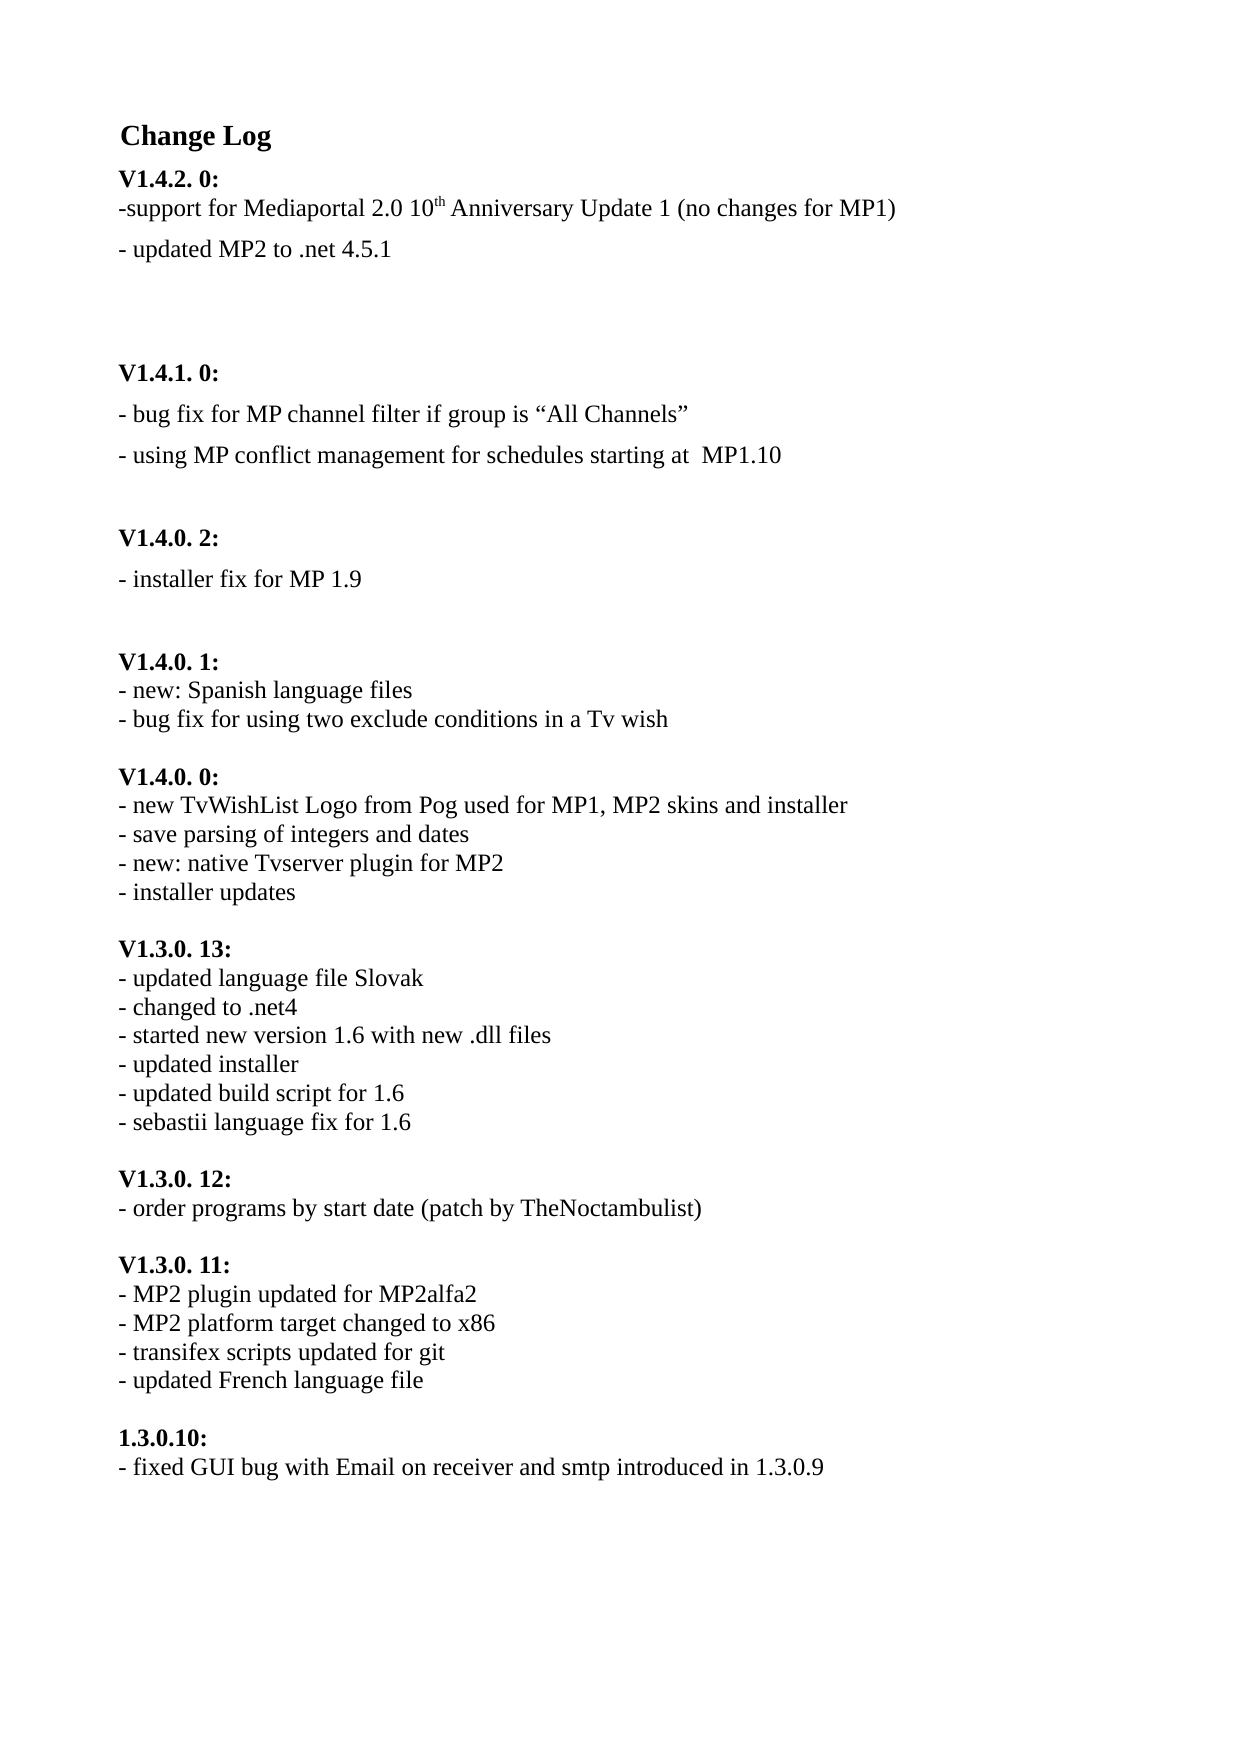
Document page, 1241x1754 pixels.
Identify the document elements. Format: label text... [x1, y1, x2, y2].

text V1.4.2. 0: [118, 164, 1122, 193]
text - installer updates [118, 877, 1122, 905]
text 1.3.0.10: [118, 1423, 1122, 1452]
text V1.4.1. 0: [44, 358, 1122, 387]
text - updated MP2 to .net 4.5.1 [44, 234, 1122, 263]
text V1.4.0. 2: [44, 523, 1122, 552]
text - bug fix for using two exclude conditions in a Tv wish [118, 704, 1122, 733]
list Change Log [82, 118, 1119, 152]
text - MP2 platform target changed to x86 [118, 1308, 1122, 1337]
text - updated language file Slovak [118, 963, 1122, 992]
text - installer fix for MP 1.9 [44, 564, 1122, 593]
text - using MP conflict management for schedules starting at MP1.10 [44, 440, 1122, 469]
text - bug fix for MP channel filter if group is “All Channels” [44, 399, 1122, 428]
text - new: native Tvserver plugin for MP2 [118, 848, 1122, 877]
text V1.4.0. 1: [118, 647, 1122, 675]
text - updated French language file [118, 1365, 1122, 1394]
text - save parsing of integers and dates [118, 819, 1122, 848]
text - started new version 1.6 with new .dll files [118, 1020, 1122, 1049]
text - sebastii language fix for 1.6 [118, 1107, 1122, 1135]
text V1.4.0. 0: [118, 762, 1122, 790]
text - fixed GUI bug with Email on receiver and smtp introduced in 1.3.0.9 [118, 1452, 1122, 1480]
text - MP2 plugin updated for MP2alfa2 [118, 1279, 1122, 1308]
text -support for Mediaportal 2.0 10th Anniversary Update 1 (no changes for MP1) [44, 193, 1122, 222]
text - new: Spanish language files [118, 675, 1122, 704]
text V1.3.0. 11: [118, 1250, 1122, 1279]
text - changed to .net4 [118, 992, 1122, 1020]
text - order programs by start date (patch by TheNoctambulist) [118, 1193, 1122, 1222]
text - updated build script for 1.6 [118, 1078, 1122, 1107]
text V1.3.0. 12: [118, 1164, 1122, 1193]
text V1.3.0. 13: [118, 934, 1122, 963]
text - updated installer [118, 1049, 1122, 1078]
text - transifex scripts updated for git [118, 1337, 1122, 1365]
text - new TvWishList Logo from Pog used for MP1, MP2 skins and installer [118, 790, 1122, 819]
